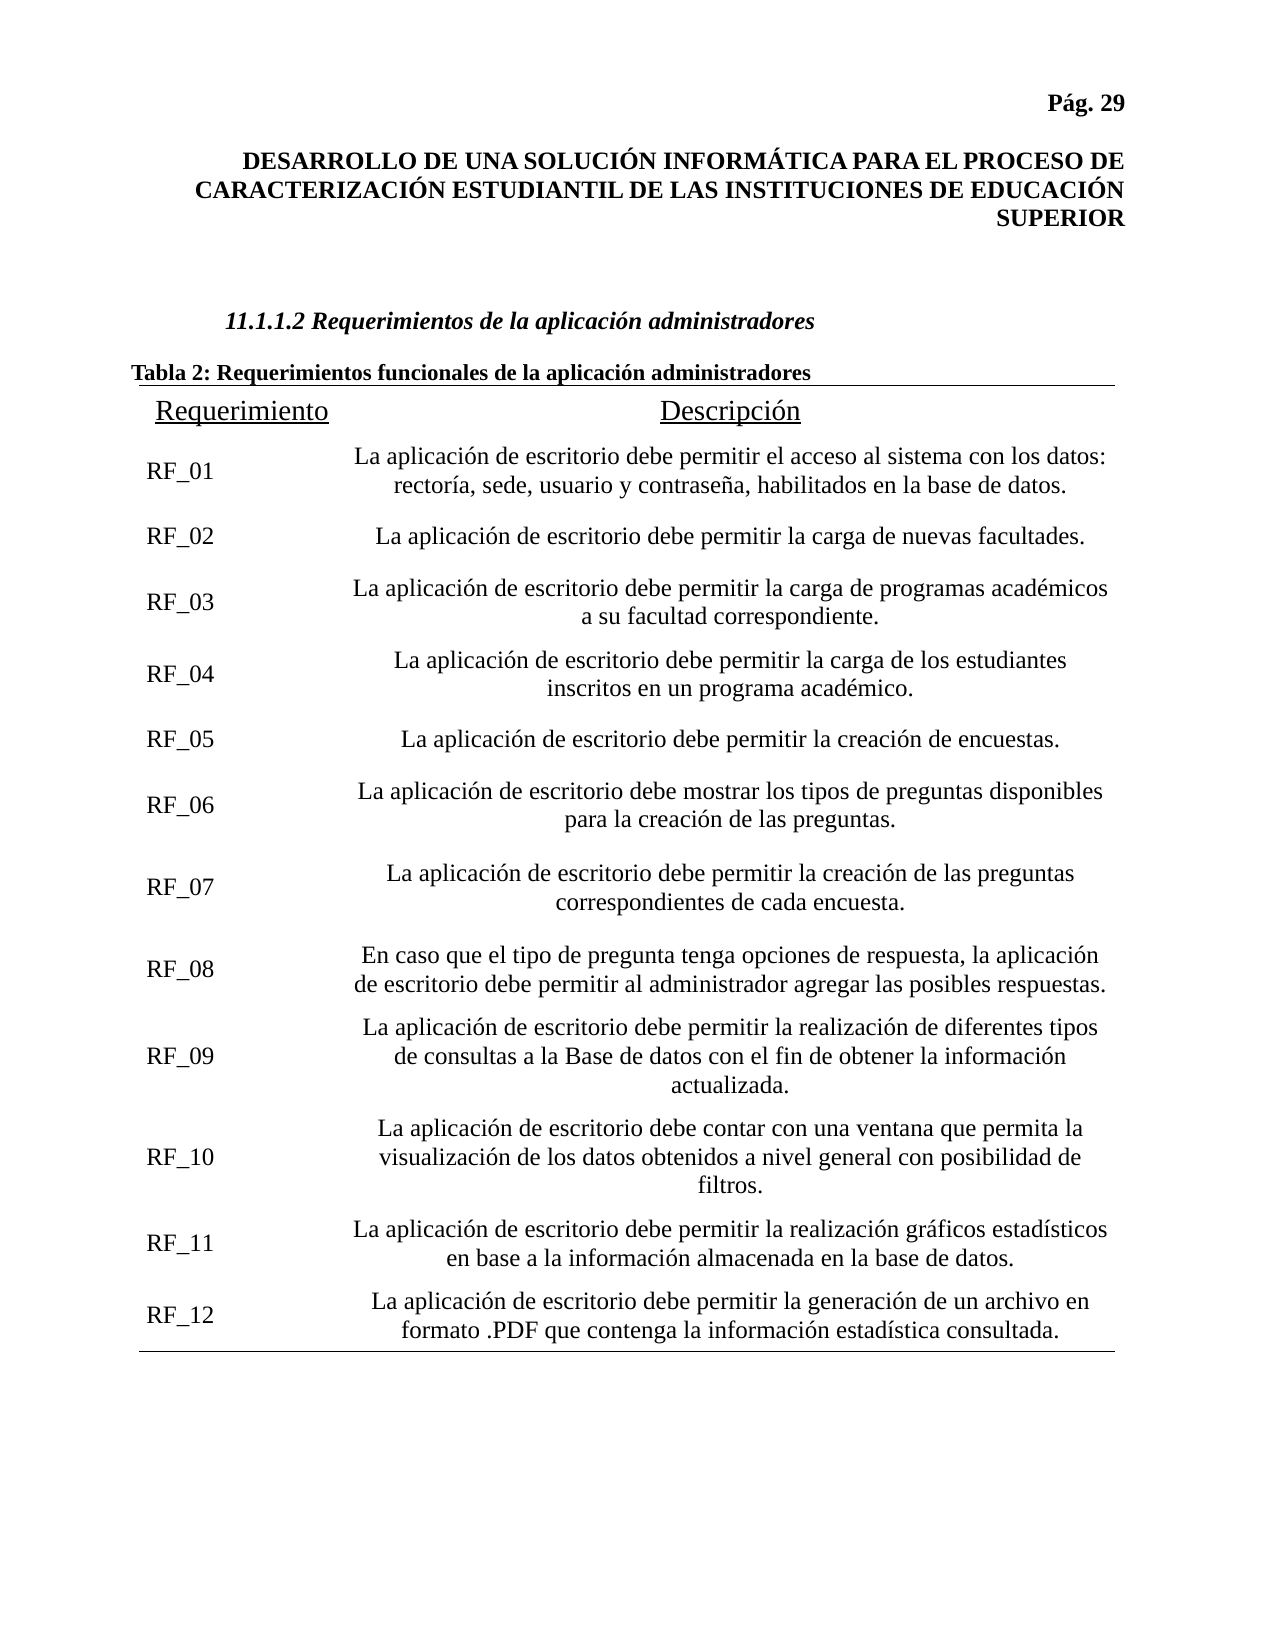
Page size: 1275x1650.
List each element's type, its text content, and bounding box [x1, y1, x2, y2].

table_cell La aplicación de escritorio debe permitir la realización gráficos estadísticos en base a la información almacenada en la base de datos. [345, 1207, 1115, 1279]
table_cell La aplicación de escritorio debe contar con una ventana que permita la visualización de los datos obtenidos a nivel general con posibilidad de filtros. [345, 1106, 1115, 1207]
subtitle 11.1.1.2 Requerimientos de la aplicación administradores [150, 306, 1125, 335]
text Tabla 2: Requerimientos funcionales de la aplicación administradores [131, 359, 1147, 385]
table_cell La aplicación de escritorio debe permitir la creación de las preguntas correspondientes de cada encuesta. [345, 841, 1115, 933]
table_cell RF_10 [139, 1106, 345, 1207]
table_cell La aplicación de escritorio debe mostrar los tipos de preguntas disponibles para la creación de las preguntas. [345, 769, 1115, 841]
table_cell RF_03 [139, 565, 345, 637]
table_cell RF_06 [139, 769, 345, 841]
table_cell RF_04 [139, 638, 345, 709]
table_cell RF_07 [139, 841, 345, 933]
table_cell En caso que el tipo de pregunta tenga opciones de respuesta, la aplicación de escritorio debe permitir al administrador agregar las posibles respuestas. [345, 933, 1115, 1005]
table_cell RF_12 [139, 1279, 345, 1351]
table_cell RF_08 [139, 933, 345, 1005]
table_cell RF_02 [139, 506, 345, 565]
table_cell RF_11 [139, 1207, 345, 1279]
table_cell La aplicación de escritorio debe permitir el acceso al sistema con los datos: rectoría, sede, usuario y contraseña, habilitados en la base de datos. [345, 434, 1115, 506]
table_cell RF_05 [139, 710, 345, 768]
table_header Descripción [345, 386, 1115, 434]
table_cell La aplicación de escritorio debe permitir la realización de diferentes tipos de consultas a la Base de datos con el fin de obtener la información actualizada. [345, 1005, 1115, 1106]
table_cell La aplicación de escritorio debe permitir la carga de los estudiantes inscritos en un programa académico. [345, 638, 1115, 709]
table_cell RF_09 [139, 1005, 345, 1106]
table_cell La aplicación de escritorio debe permitir la generación de un archivo en formato .PDF que contenga la información estadística consultada. [345, 1279, 1115, 1351]
table_header Requerimiento [139, 386, 345, 434]
table_cell La aplicación de escritorio debe permitir la carga de programas académicos a su facultad correspondiente. [345, 565, 1115, 637]
table_cell La aplicación de escritorio debe permitir la carga de nuevas facultades. [345, 506, 1115, 565]
table_cell RF_01 [139, 434, 345, 506]
table_cell La aplicación de escritorio debe permitir la creación de encuestas. [345, 710, 1115, 768]
